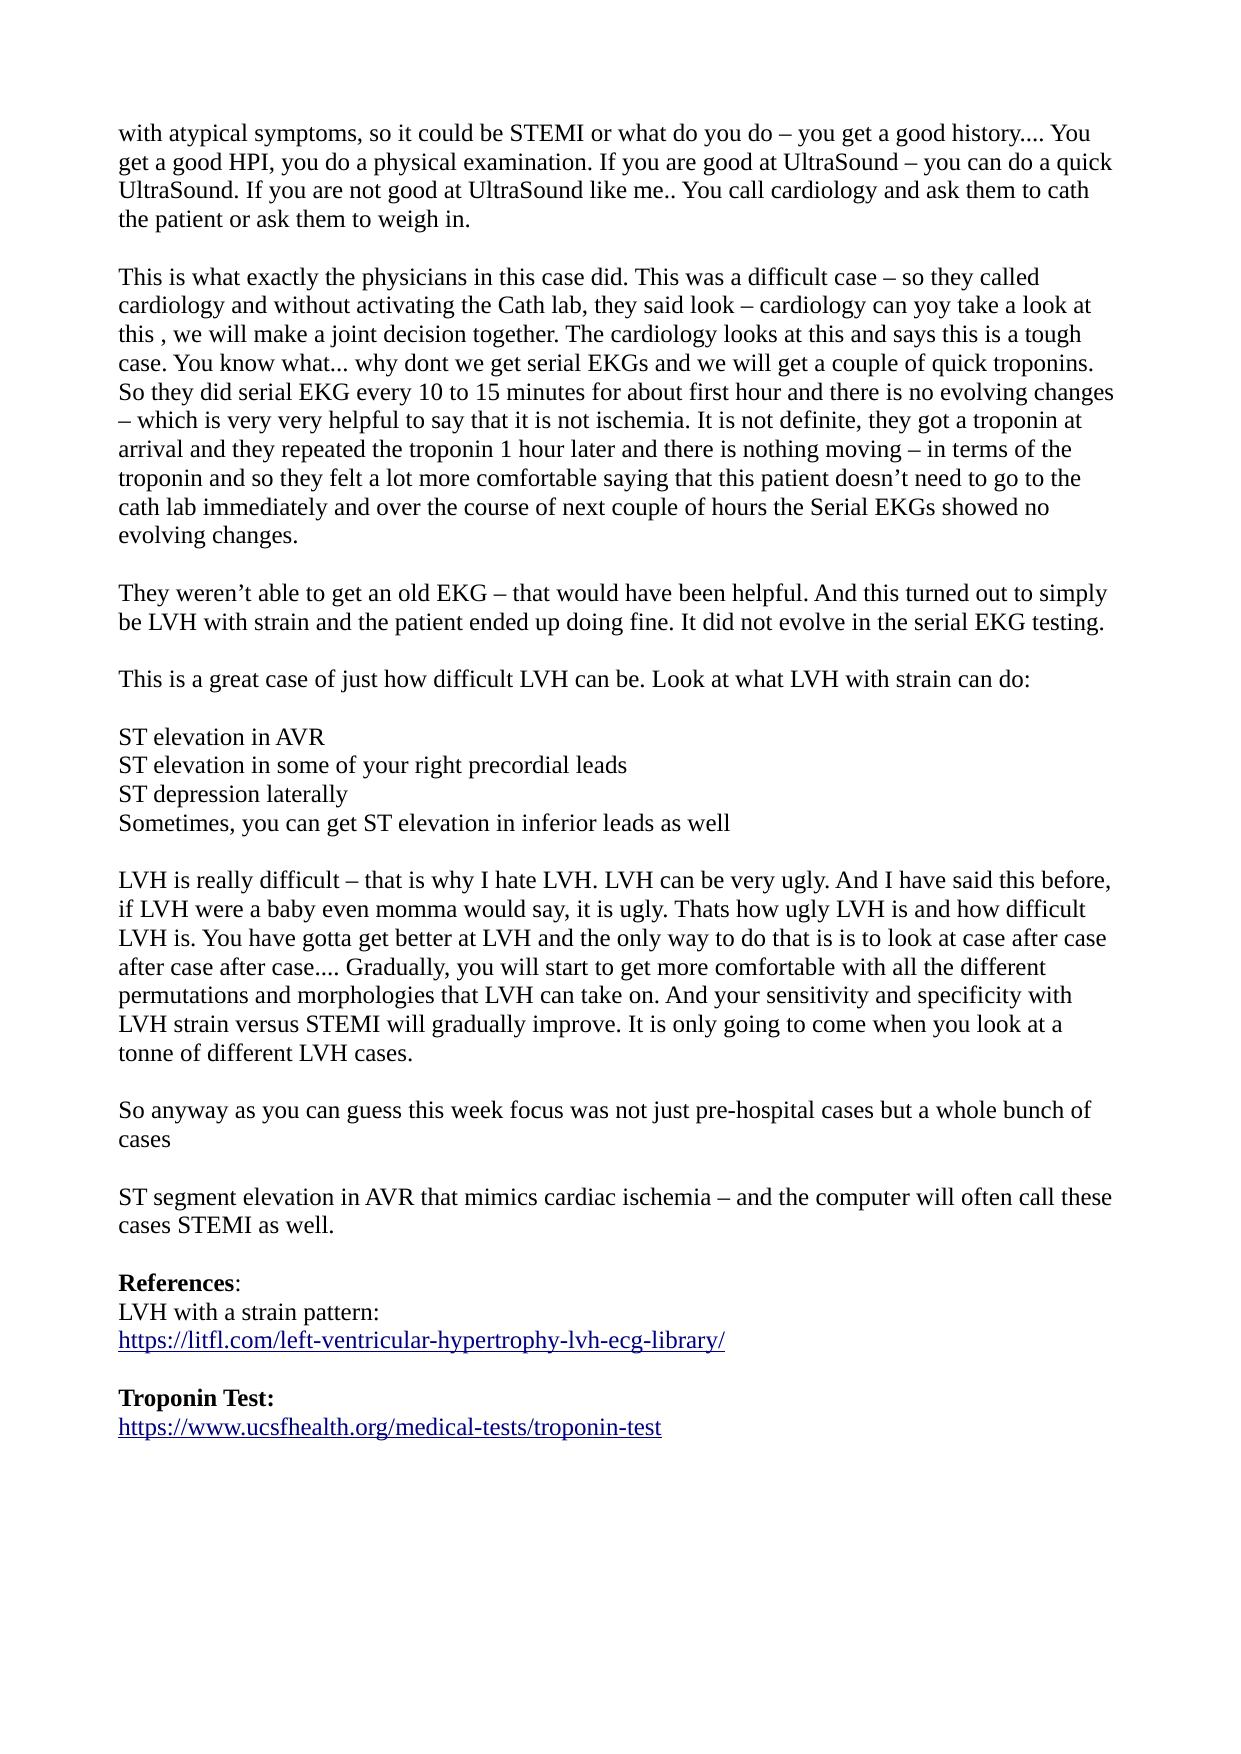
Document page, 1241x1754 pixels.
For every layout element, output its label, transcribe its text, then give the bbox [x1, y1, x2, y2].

text They weren’t able to get an old EKG – that would have been helpful. And this turned out to simply be LVH with strain and the patient ended up doing fine. It did not evolve in the serial EKG testing. This is a great case of just how difficult LVH can be. Look at what LVH with strain can do: ST elevation in AVR ST elevation in some of your right precordial leads ST depression laterally Sometimes, you can get ST elevation in inferior leads as well LVH is really difficult – that is why I hate LVH. LVH can be very ugly. And I have said this before, if LVH were a baby even momma would say, it is ugly. Thats how ugly LVH is and how difficult LVH is. You have gotta get better at LVH and the only way to do that is is to look at case after case after case after case.... Gradually, you will start to get more comfortable with all the different permutations and morphologies that LVH can take on. And your sensitivity and specificity with LVH strain versus STEMI will gradually improve. It is only going to come when you look at a tonne of different LVH cases. So anyway as you can guess this week focus was not just pre-hospital cases but a whole bunch of cases ST segment elevation in AVR that mimics cardiac ischemia – and the computer will often call these cases STEMI as well. [118, 578, 1122, 1239]
text References: [118, 1268, 1122, 1297]
text LVH with a strain pattern: https://litfl.com/left-ventricular-hypertrophy-lvh-ecg-library/ Troponin Test: https://www.ucsfhealth.org/medical-tests/troponin-test [118, 1297, 1122, 1441]
text with atypical symptoms, so it could be STEMI or what do you do – you get a good history.... You get a good HPI, you do a physical examination. If you are good at UltraSound – you can do a quick UltraSound. If you are not good at UltraSound like me.. You call cardiology and ask them to cath the patient or ask them to weigh in. This is what exactly the physicians in this case did. This was a difficult case – so they called cardiology and without activating the Cath lab, they said look – cardiology can yoy take a look at this , we will make a joint decision together. The cardiology looks at this and says this is a tough case. You know what... why dont we get serial EKGs and we will get a couple of quick troponins. So they did serial EKG every 10 to 15 minutes for about first hour and there is no evolving changes – which is very very helpful to say that it is not ischemia. It is not definite, they got a troponin at arrival and they repeated the troponin 1 hour later and there is nothing moving – in terms of the troponin and so they felt a lot more comfortable saying that this patient doesn’t need to go to the cath lab immediately and over the course of next couple of hours the Serial EKGs showed no evolving changes. [118, 118, 1122, 549]
